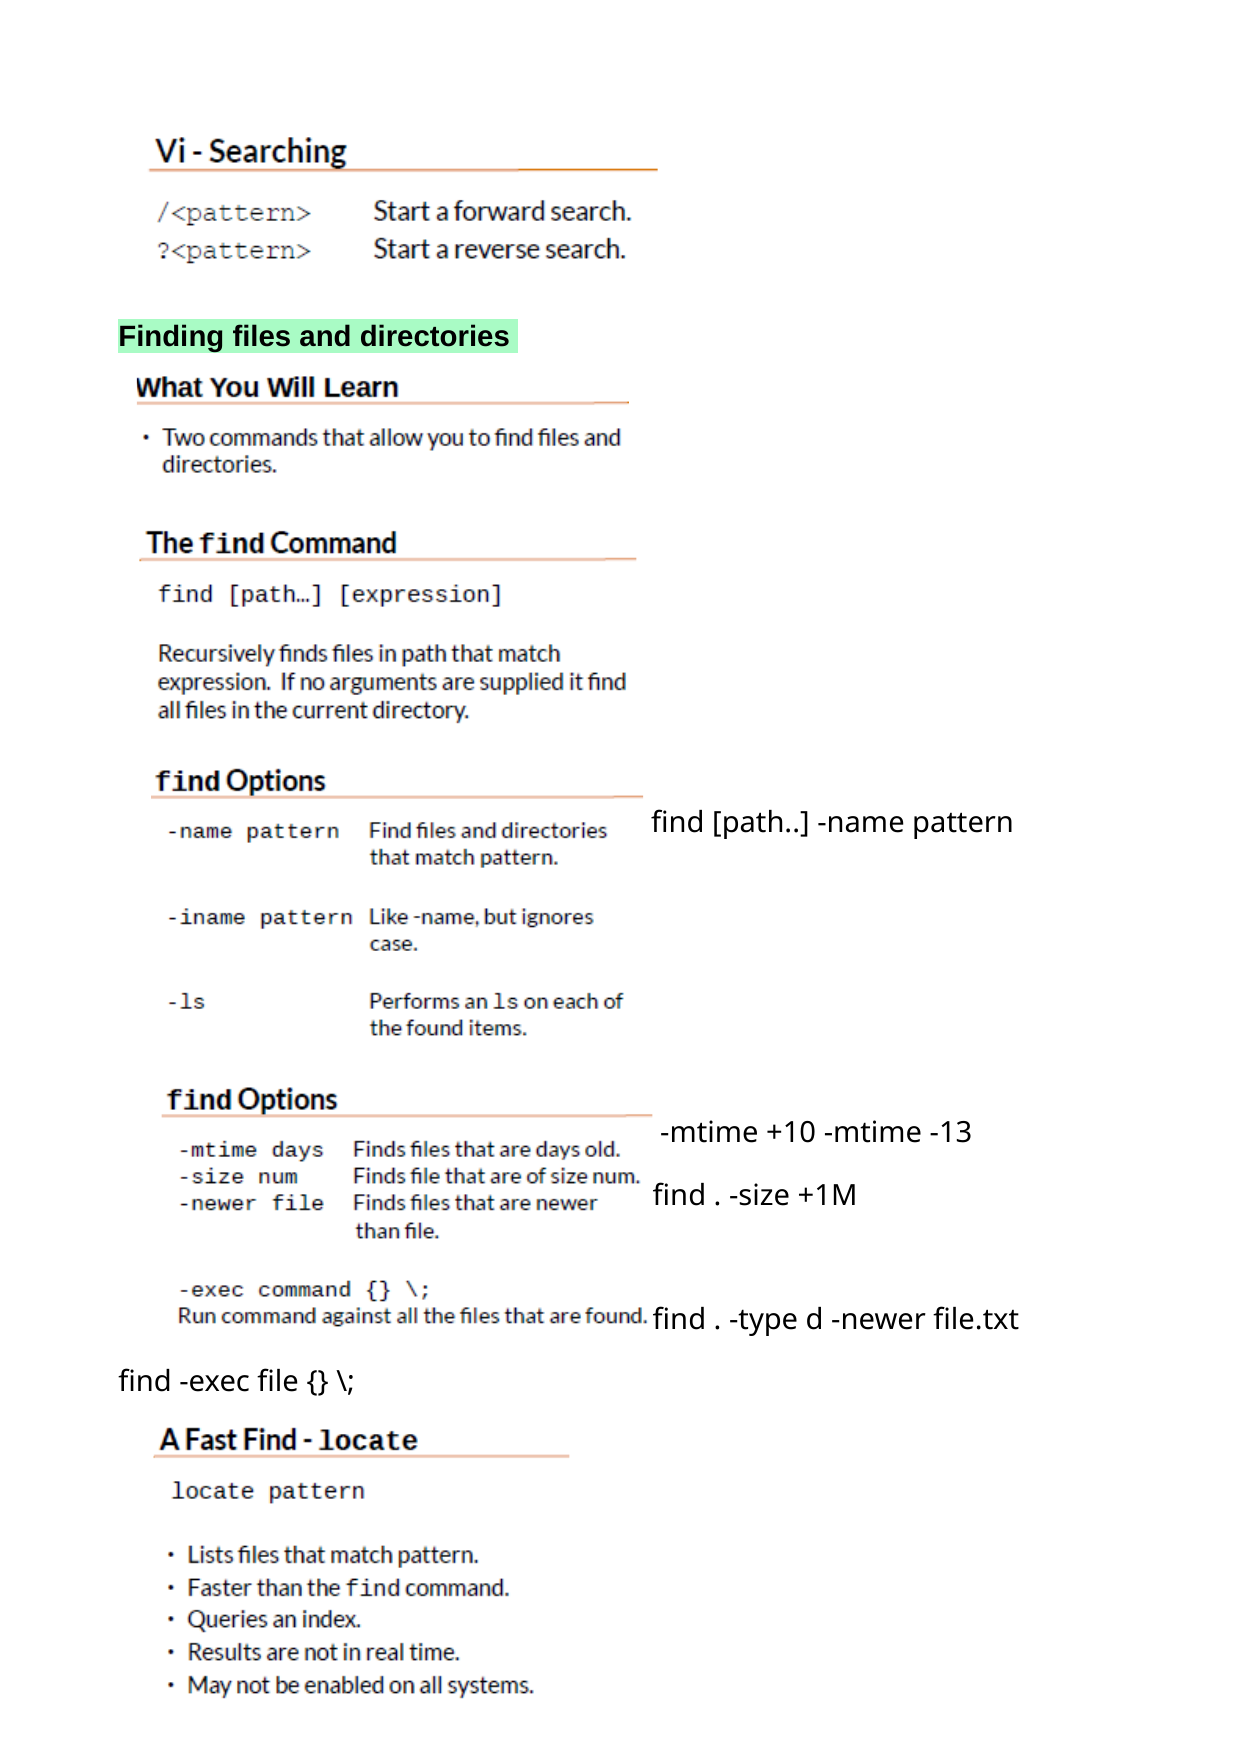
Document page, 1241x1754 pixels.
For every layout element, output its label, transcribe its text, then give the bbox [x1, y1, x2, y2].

picture [161, 1081, 653, 1336]
text find . -size +1M [653, 1174, 1122, 1214]
text -mtime +10 -mtime -13 [653, 1112, 1122, 1151]
text find . -type d -newer file.txt [118, 1298, 1122, 1338]
text find -exec file {} \; [118, 1361, 1122, 1400]
picture [153, 1422, 570, 1703]
subtitle Finding files and directories [518, 319, 1122, 353]
picture [135, 522, 637, 728]
text [118, 1174, 161, 1214]
picture [151, 763, 644, 1045]
text [118, 801, 151, 841]
text find [path..] -name pattern [644, 801, 1122, 841]
picture [145, 125, 658, 276]
picture [136, 372, 629, 487]
text [118, 1112, 161, 1151]
